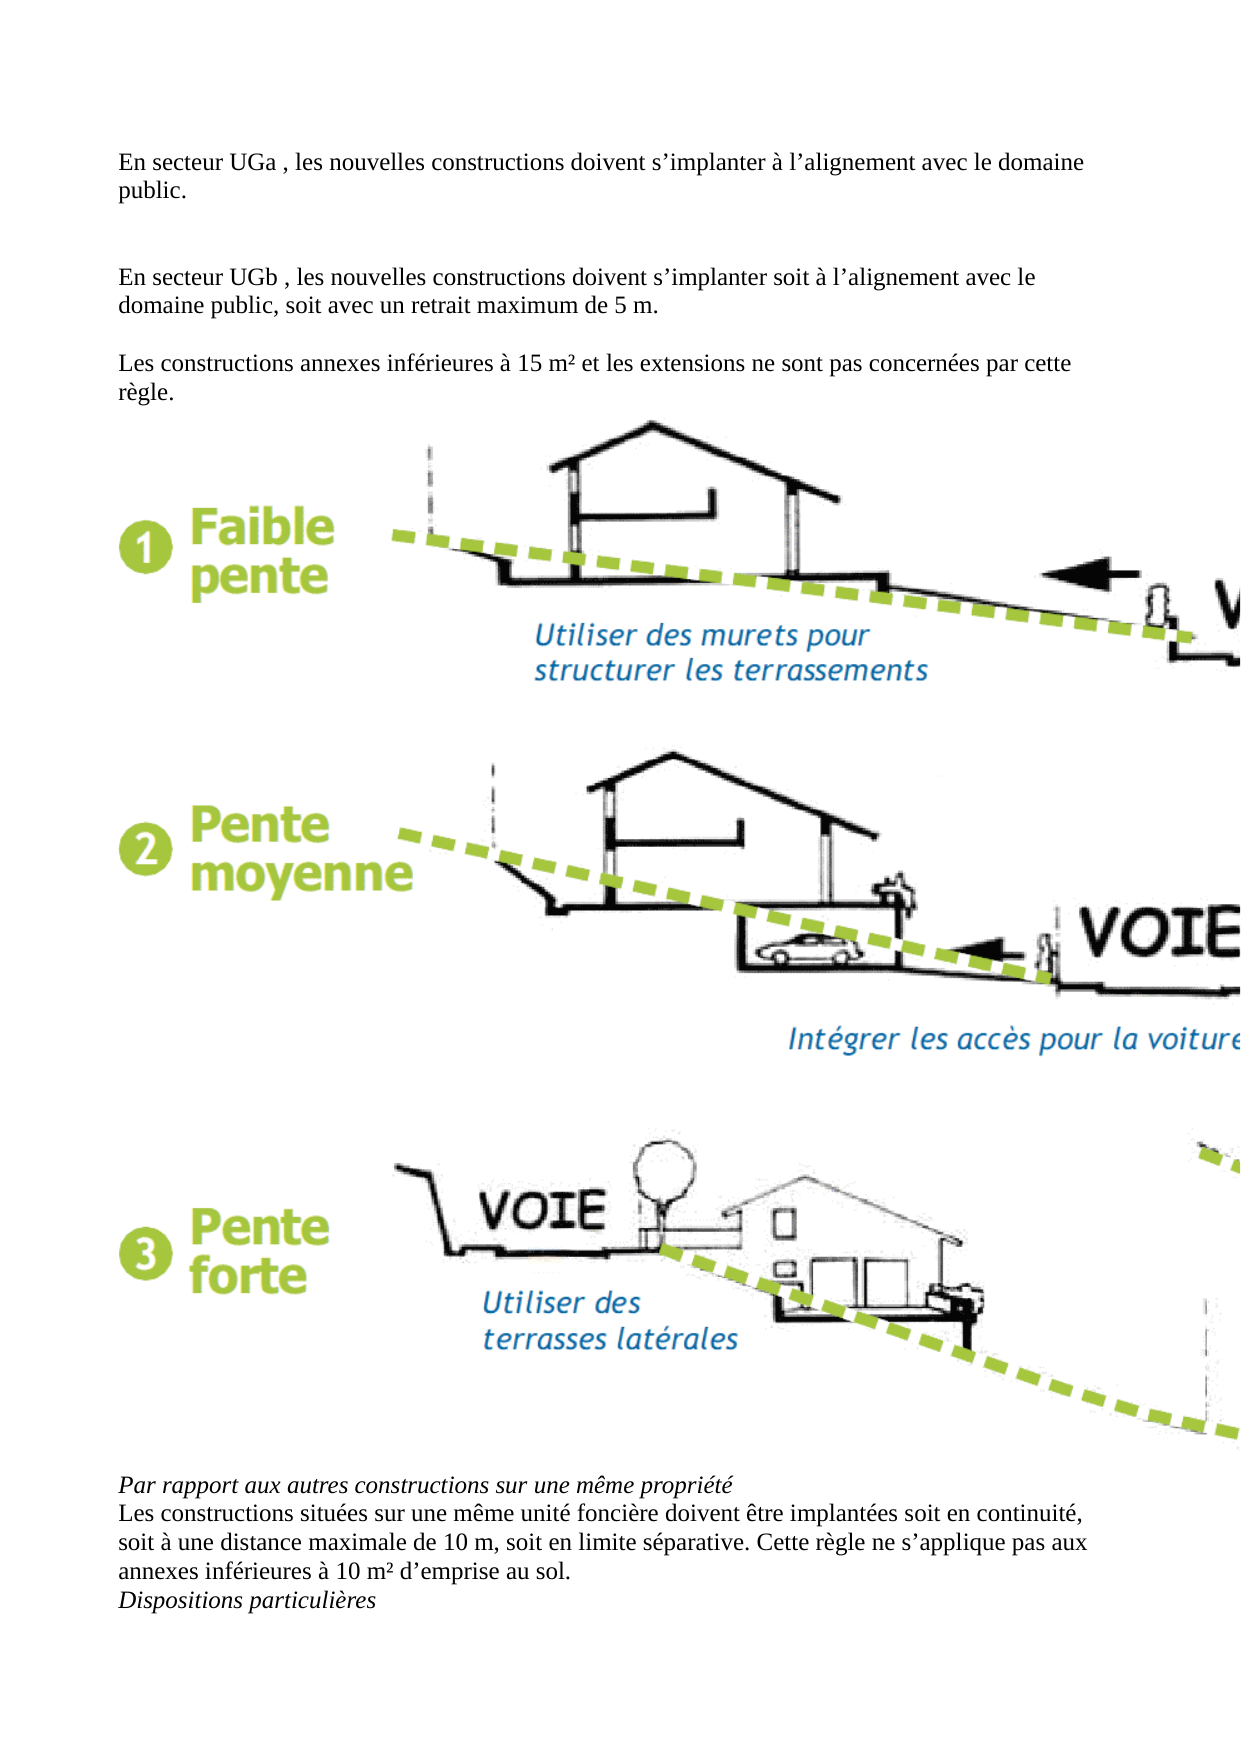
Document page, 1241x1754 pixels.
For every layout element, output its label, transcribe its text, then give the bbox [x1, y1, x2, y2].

text Par rapport aux autres constructions sur une même propriété [118, 1470, 1122, 1498]
text Dispositions particulières [118, 1585, 1122, 1613]
text Les constructions annexes inférieures à 15 m² et les extensions ne sont pas concernées par cette règle. [118, 348, 1122, 406]
picture [118, 418, 1241, 1452]
text En secteur UGa , les nouvelles constructions doivent s’implanter à l’alignement avec le domaine public. [118, 147, 1122, 204]
text En secteur UGb , les nouvelles constructions doivent s’implanter soit à l’alignement avec le domaine public, soit avec un retrait maximum de 5 m. [118, 262, 1122, 319]
text Les constructions situées sur une même unité foncière doivent être implantées soit en continuité, soit à une distance maximale de 10 m, soit en limite séparative. Cette règle ne s’applique pas aux annexes inférieures à 10 m² d’emprise au sol. [118, 1498, 1122, 1585]
